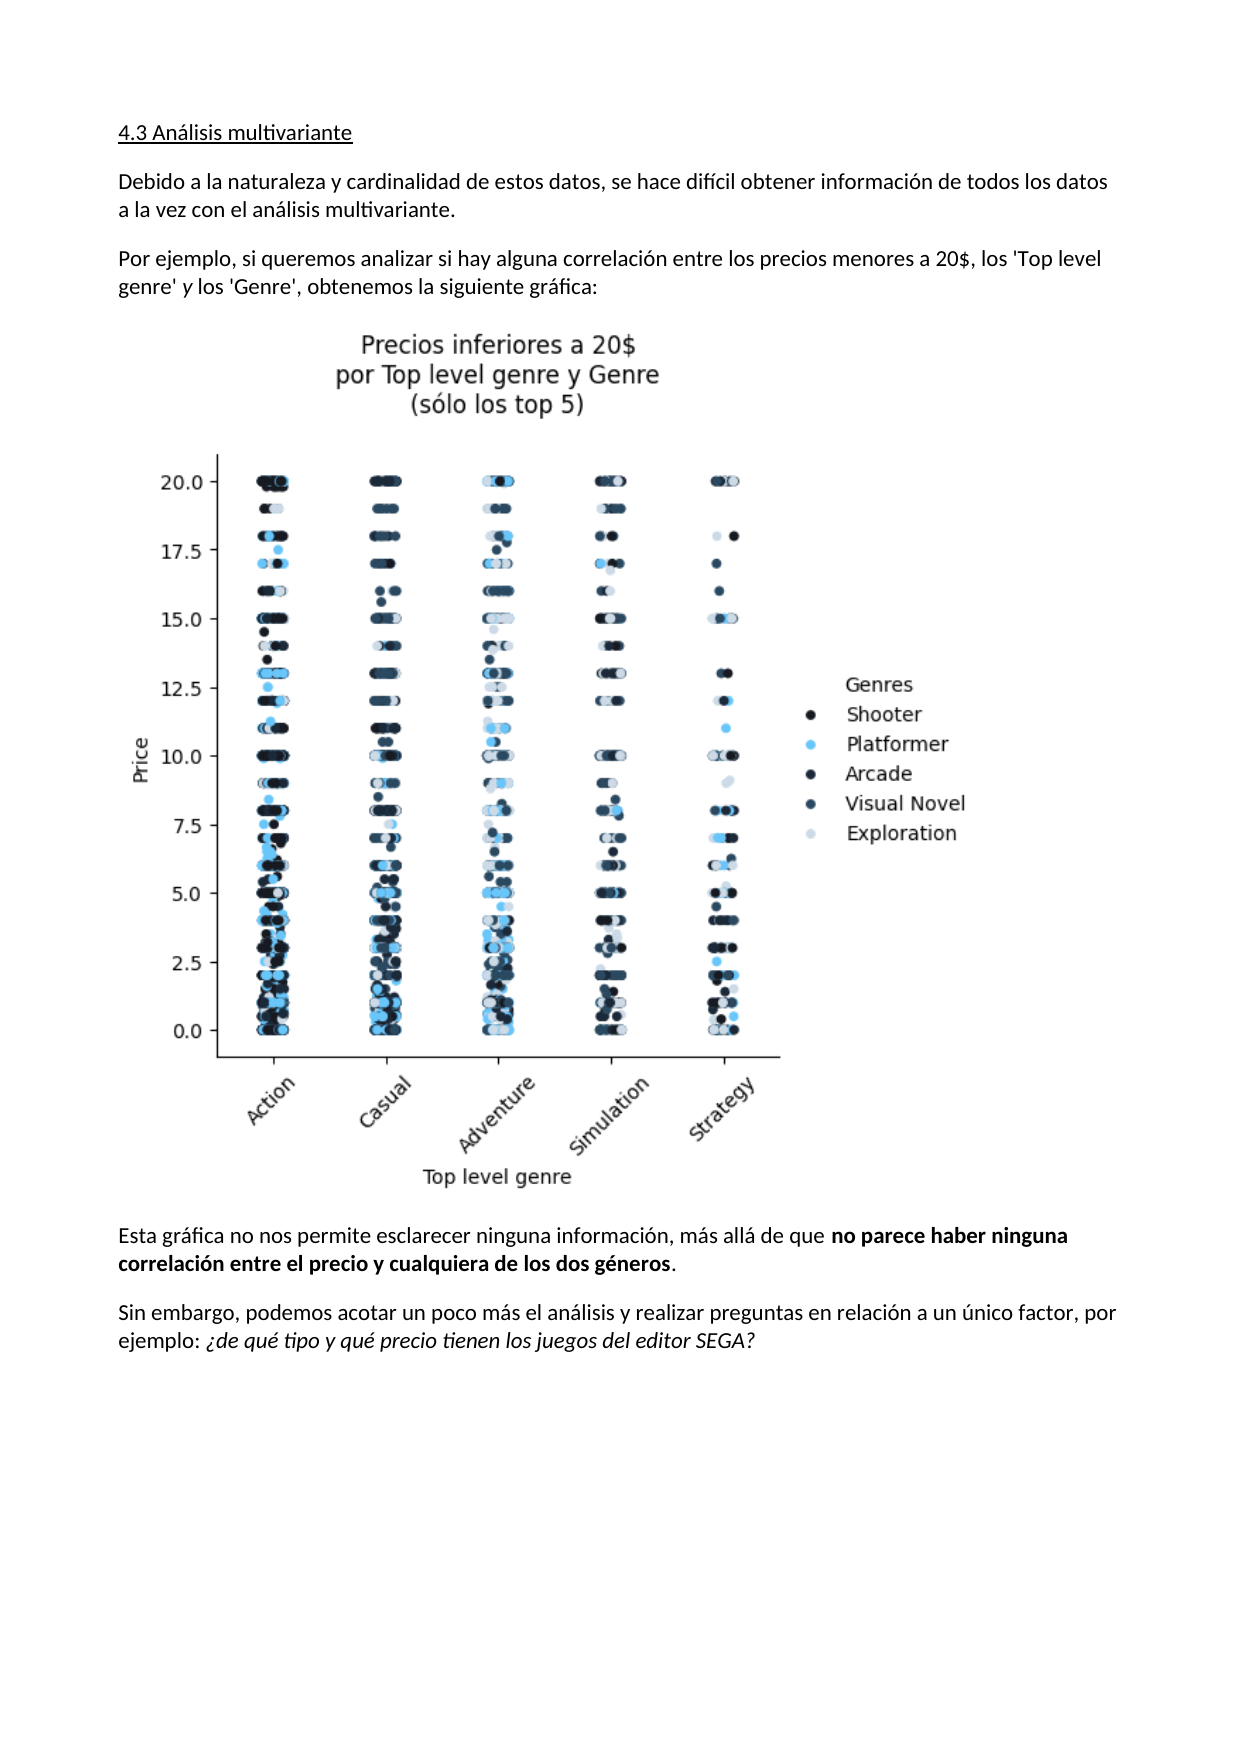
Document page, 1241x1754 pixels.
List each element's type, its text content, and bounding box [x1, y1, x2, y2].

text Sin embargo, podemos acotar un poco más el análisis y realizar preguntas en relación a un único factor, por ejemplo: ¿de qué tipo y qué precio tienen los juegos del editor SEGA? [118, 1298, 1122, 1354]
text Por ejemplo, si queremos analizar si hay alguna correlación entre los precios menores a 20$, los 'Top level genre' y los 'Genre', obtenemos la siguiente gráfica: [118, 244, 1122, 300]
text Debido a la naturaleza y cardinalidad de estos datos, se hace difícil obtener información de todos los datos a la vez con el análisis multivariante. [118, 167, 1122, 223]
text Esta gráfica no nos permite esclarecer ninguna información, más allá de que no parece haber ninguna correlación entre el precio y cualquiera de los dos géneros. [118, 1221, 1122, 1277]
text 4.3 Análisis multivariante [118, 118, 1122, 146]
